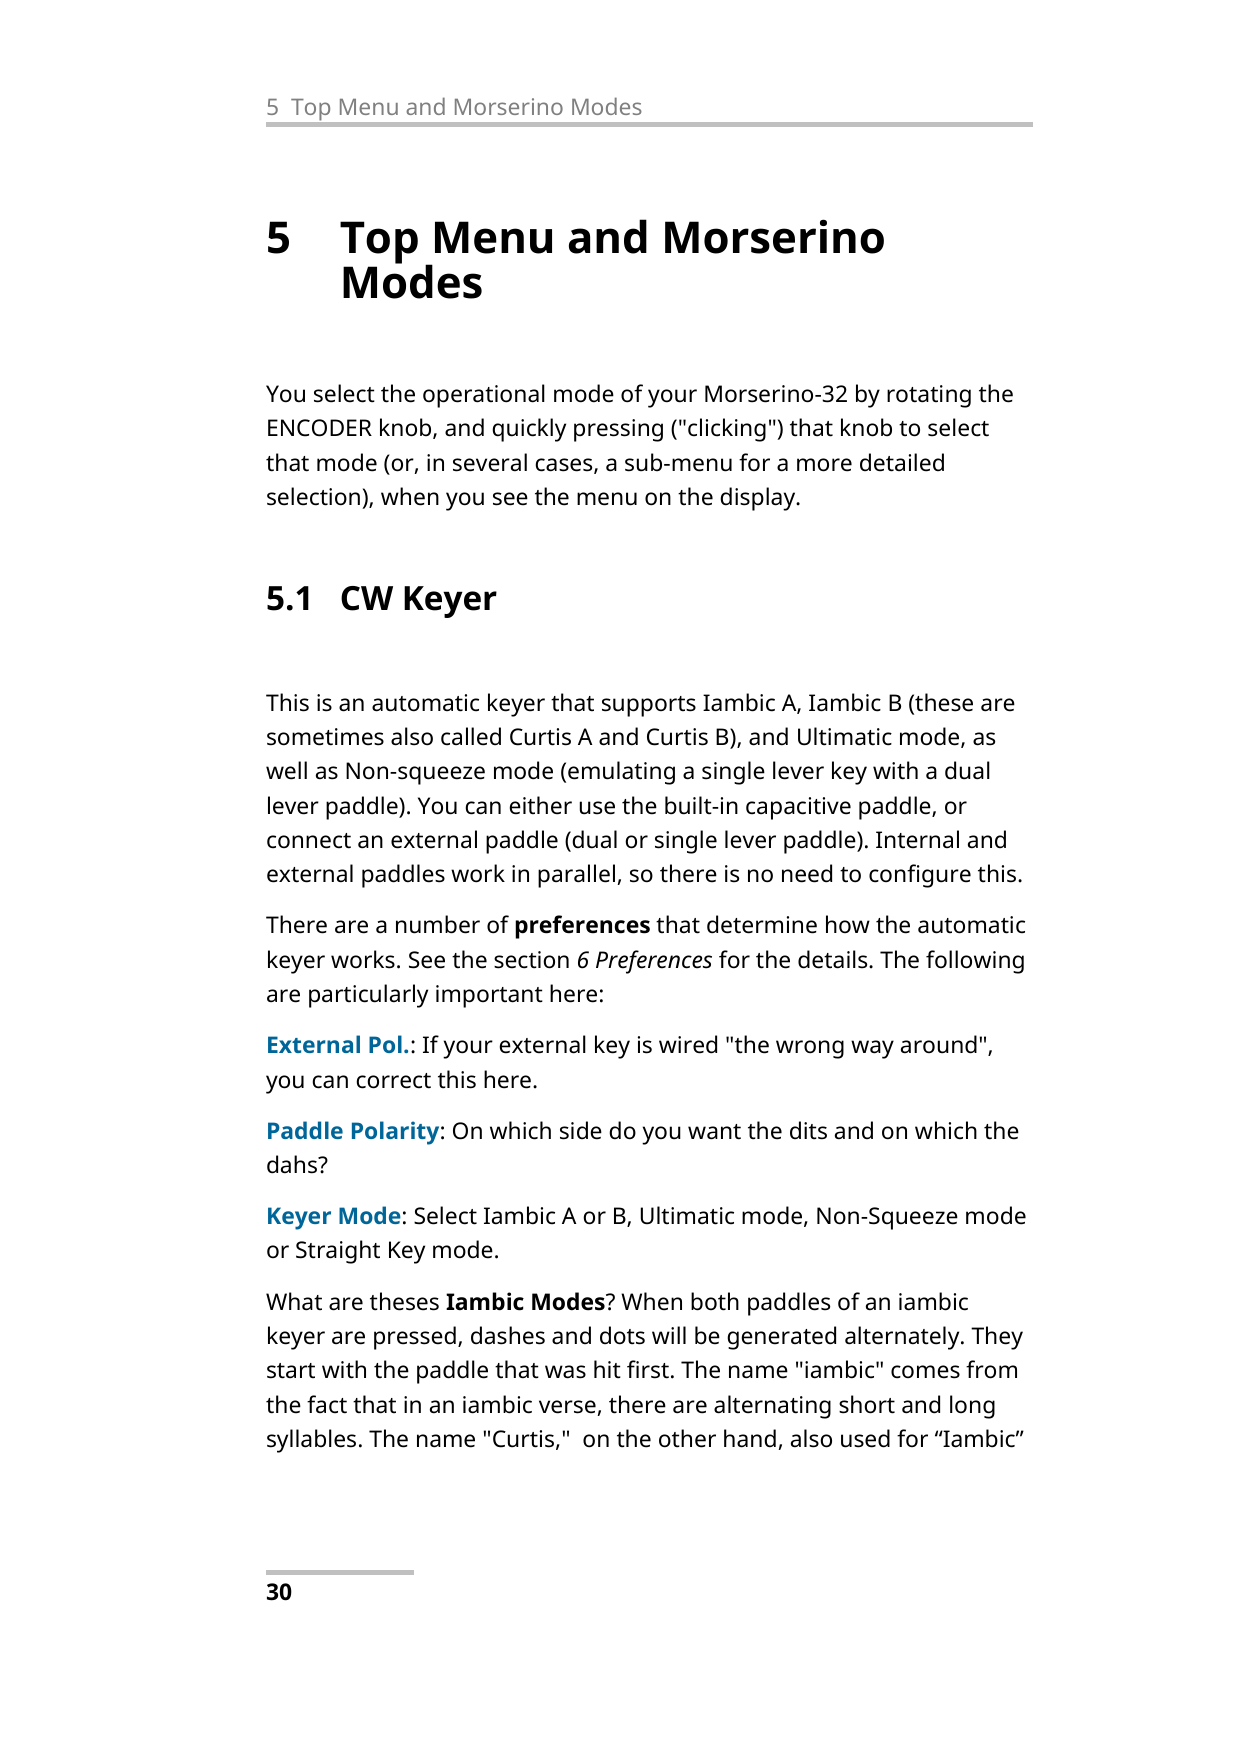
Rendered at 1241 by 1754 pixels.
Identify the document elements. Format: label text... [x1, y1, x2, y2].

text External Pol.: If your external key is wired "the wrong way around", you can correct this here. [266, 1029, 1033, 1095]
text There are a number of preferences that determine how the automatic keyer works. See the section 6 Preferences for the details. The following are particularly important here: [266, 909, 1033, 1009]
text Keyer Mode: Select Iambic A or B, Ultimatic mode, Non-Squeeze mode or Straight Key mode. [266, 1200, 1033, 1266]
text Paddle Polarity: On which side do you want the dits and on which the dahs? [266, 1115, 1033, 1180]
text This is an automatic keyer that supports Iambic A, Iambic B (these are sometimes also called Curtis A and Curtis B), and Ultimatic mode, as well as Non-squeeze mode (emulating a single lever key with a dual lever paddle). You can either use the built-in capacitive paddle, or connect an external paddle (dual or single lever paddle). Internal and external paddles work in parallel, so there is no need to configure this. [266, 687, 1033, 890]
text You select the operational mode of your Morserino-32 by rotating the ENCODER knob, and quickly pressing ("clicking") that knob to select that mode (or, in several cases, a sub-menu for a more detailed selection), when you see the menu on the display. [266, 378, 1033, 512]
subtitle CW Keyer [266, 574, 1033, 620]
text What are theses Iambic Modes? When both paddles of an iambic keyer are pressed, dashes and dots will be generated alternately. They start with the paddle that was hit first. The name "iambic" comes from the fact that in an iambic verse, there are alternating short and long syllables. The name "Curtis," on the other hand, also used for “Iambic” [266, 1286, 1033, 1454]
subtitle Top Menu and Morserino Modes [266, 207, 1033, 311]
